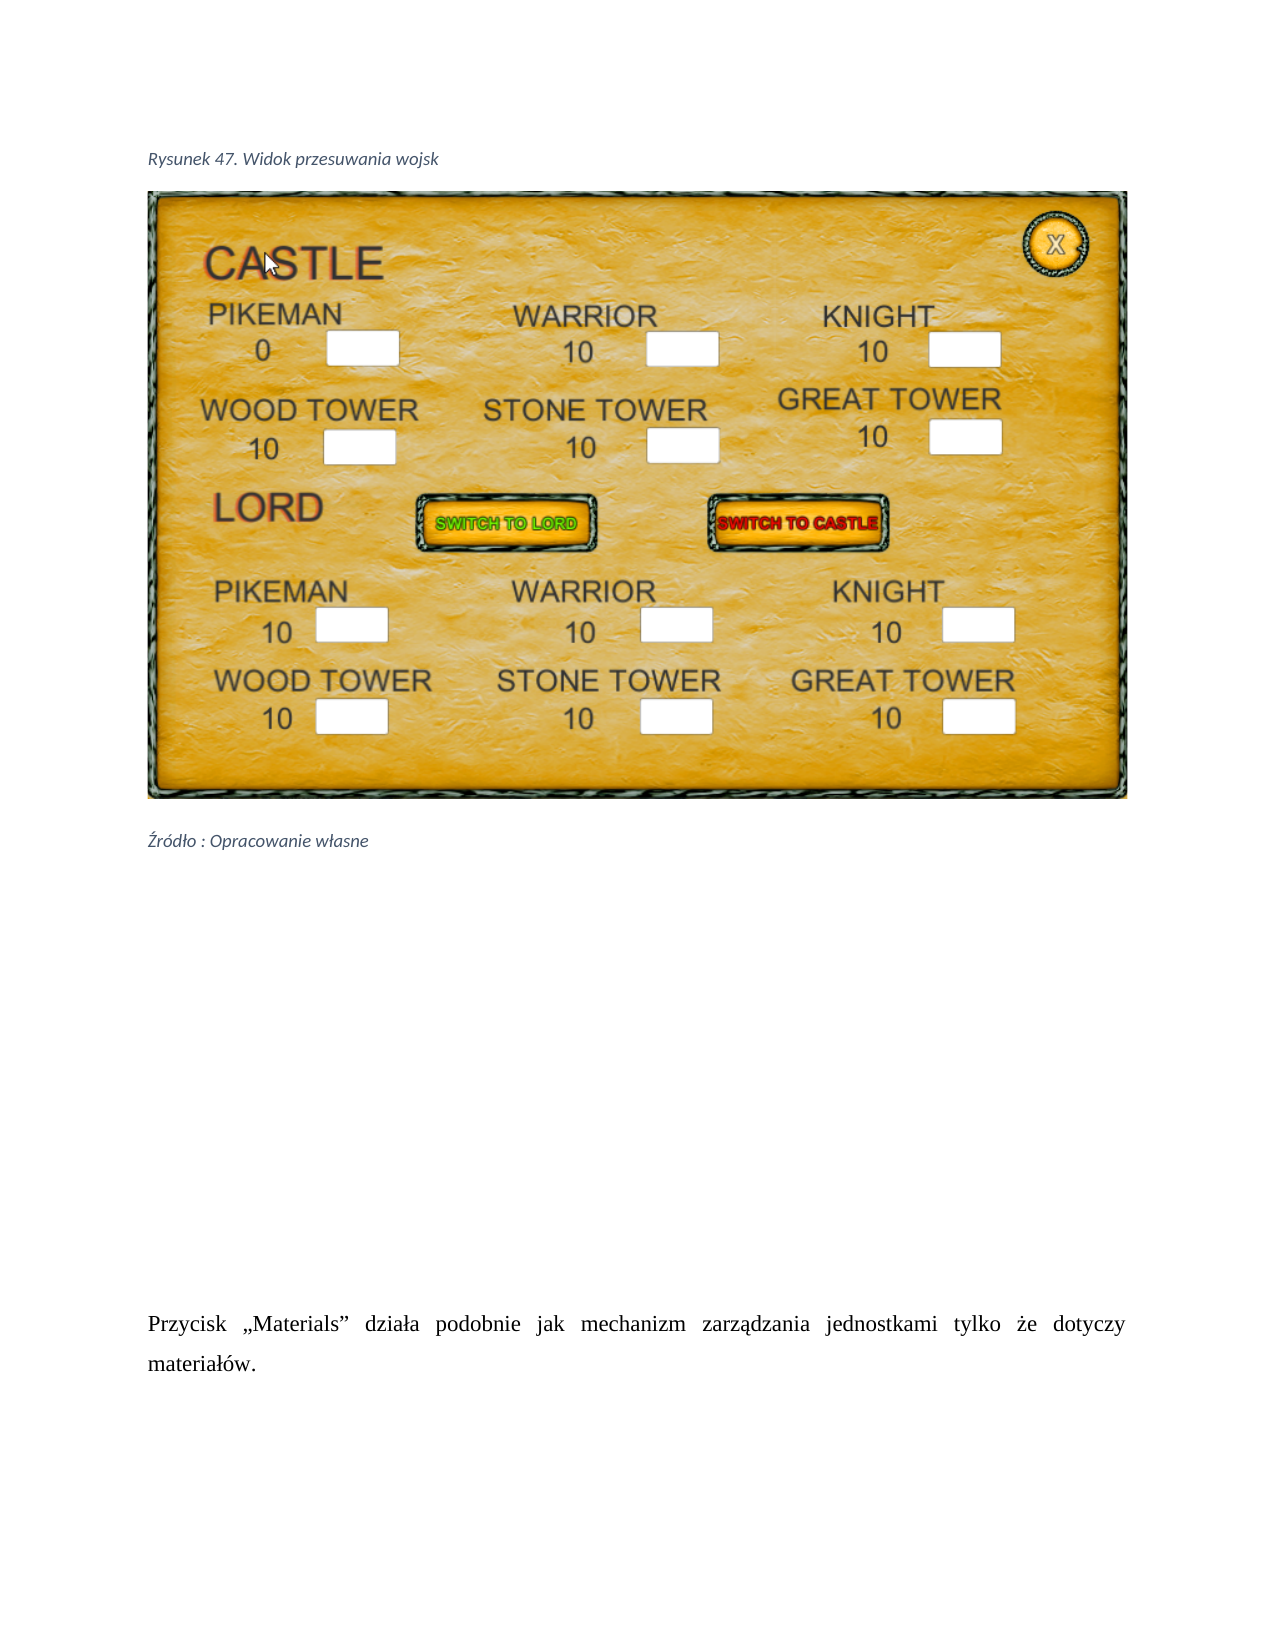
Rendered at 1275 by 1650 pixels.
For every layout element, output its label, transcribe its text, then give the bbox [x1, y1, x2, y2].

text Źródło : Opracowanie własne [148, 829, 1127, 852]
text Rysunek 47. Widok przesuwania wojsk [148, 148, 1127, 171]
text Przycisk „Materials” działa podobnie jak mechanizm zarządzania jednostkami tylko że dotyczy materiałów. [148, 1311, 1127, 1376]
